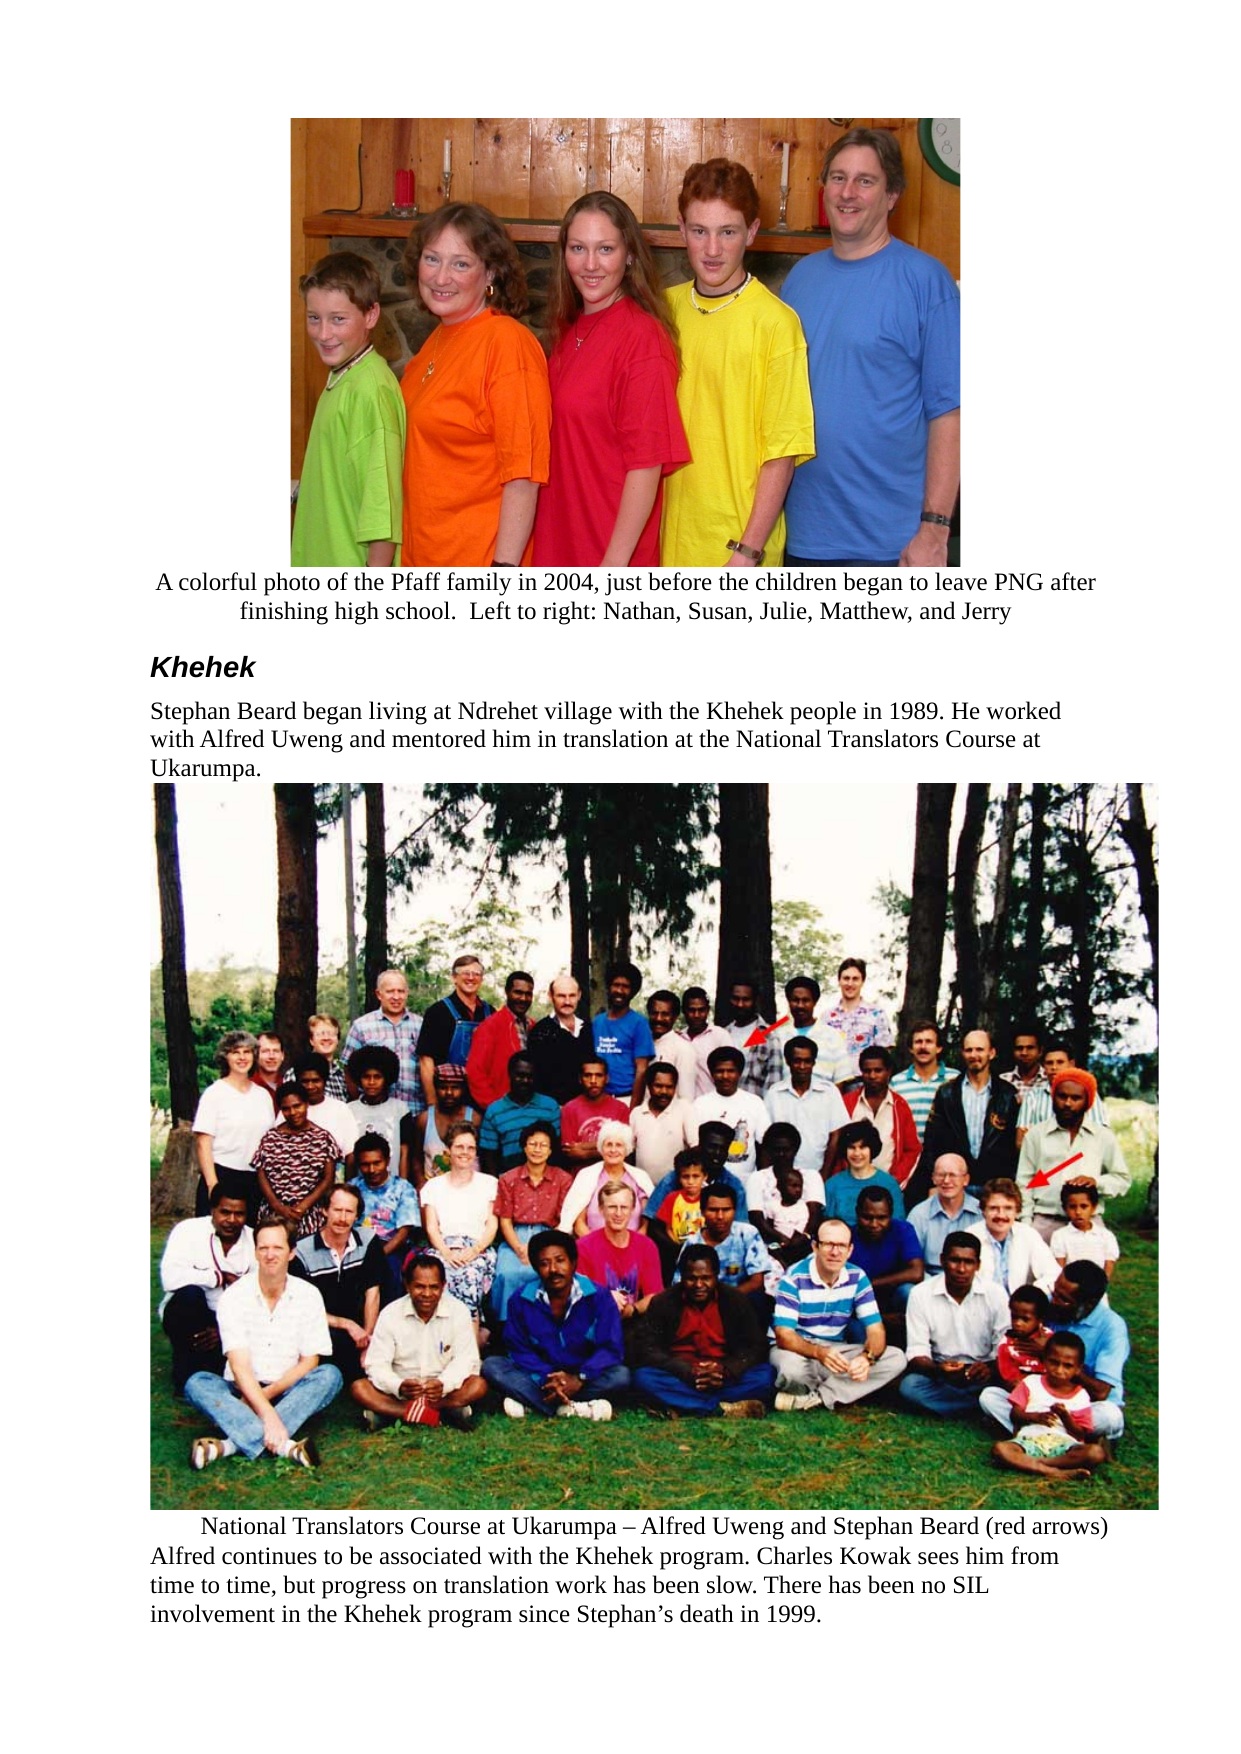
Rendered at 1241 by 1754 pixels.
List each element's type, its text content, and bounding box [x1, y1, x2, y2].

table_header [138, 782, 1171, 1511]
table_cell National Translators Course at Ukarumpa – Alfred Uweng and Stephan Beard (red arrows) [138, 1511, 1171, 1541]
text Alfred continues to be associated with the Khehek program. Charles Kowak sees him from time to time, but progress on translation work has been slow. There has been no SIL involvement in the Khehek program since Stephan’s death in 1999. [150, 1541, 1090, 1628]
picture [290, 118, 961, 567]
table_header [961, 119, 1113, 567]
table_header [138, 119, 290, 567]
picture [150, 783, 1159, 1510]
text Stephan Beard began living at Ndrehet village with the Khehek people in 1989. He worked with Alfred Uweng and mentored him in translation at the National Translators Course at Ukarumpa. [150, 696, 1090, 782]
table_cell A colorful photo of the Pfaff family in 2004, just before the children began to leave PNG after finishing high school. Left to right: Nathan, Susan, Julie, Matthew, and Jerry [138, 567, 1113, 625]
subtitle Khehek [150, 650, 1090, 683]
